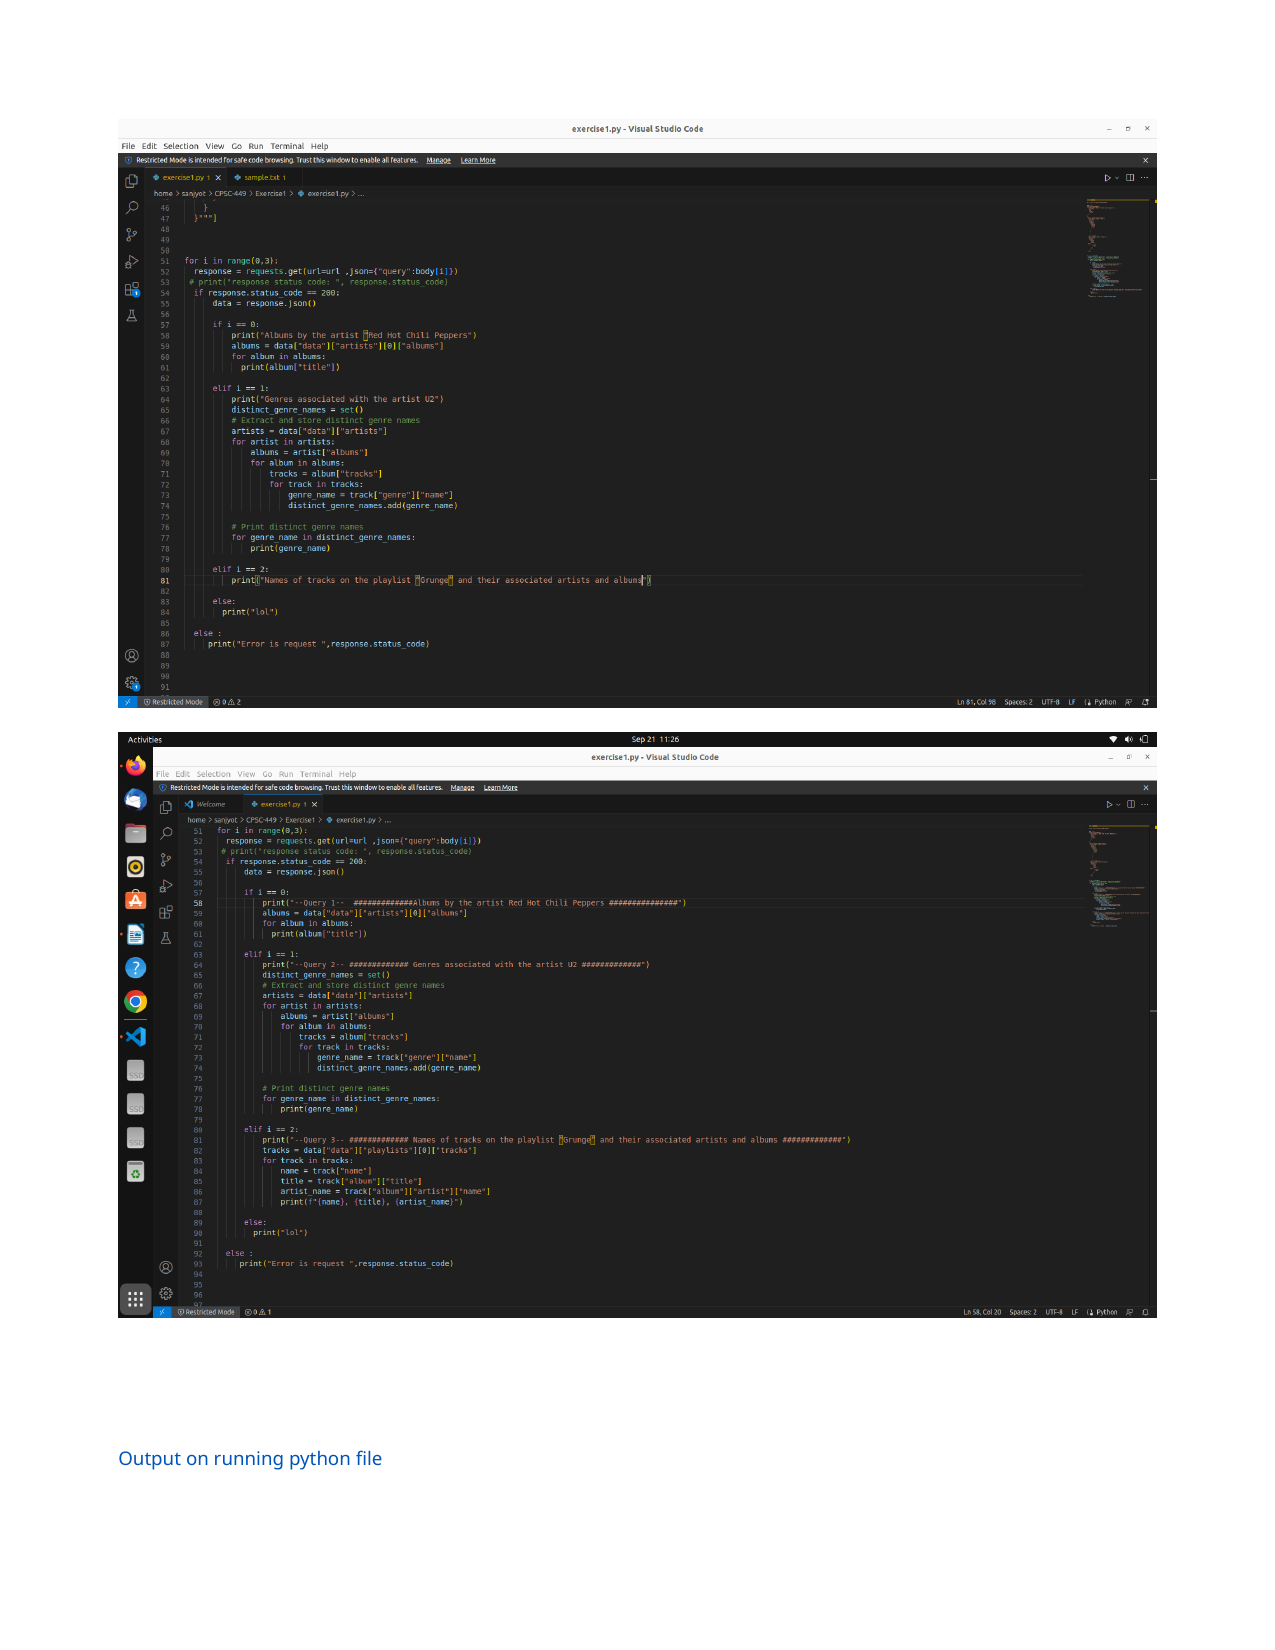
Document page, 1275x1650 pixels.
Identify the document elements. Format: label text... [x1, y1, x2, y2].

picture [118, 118, 1157, 708]
picture [118, 732, 1157, 1318]
text Output on running python file [118, 1445, 1157, 1470]
